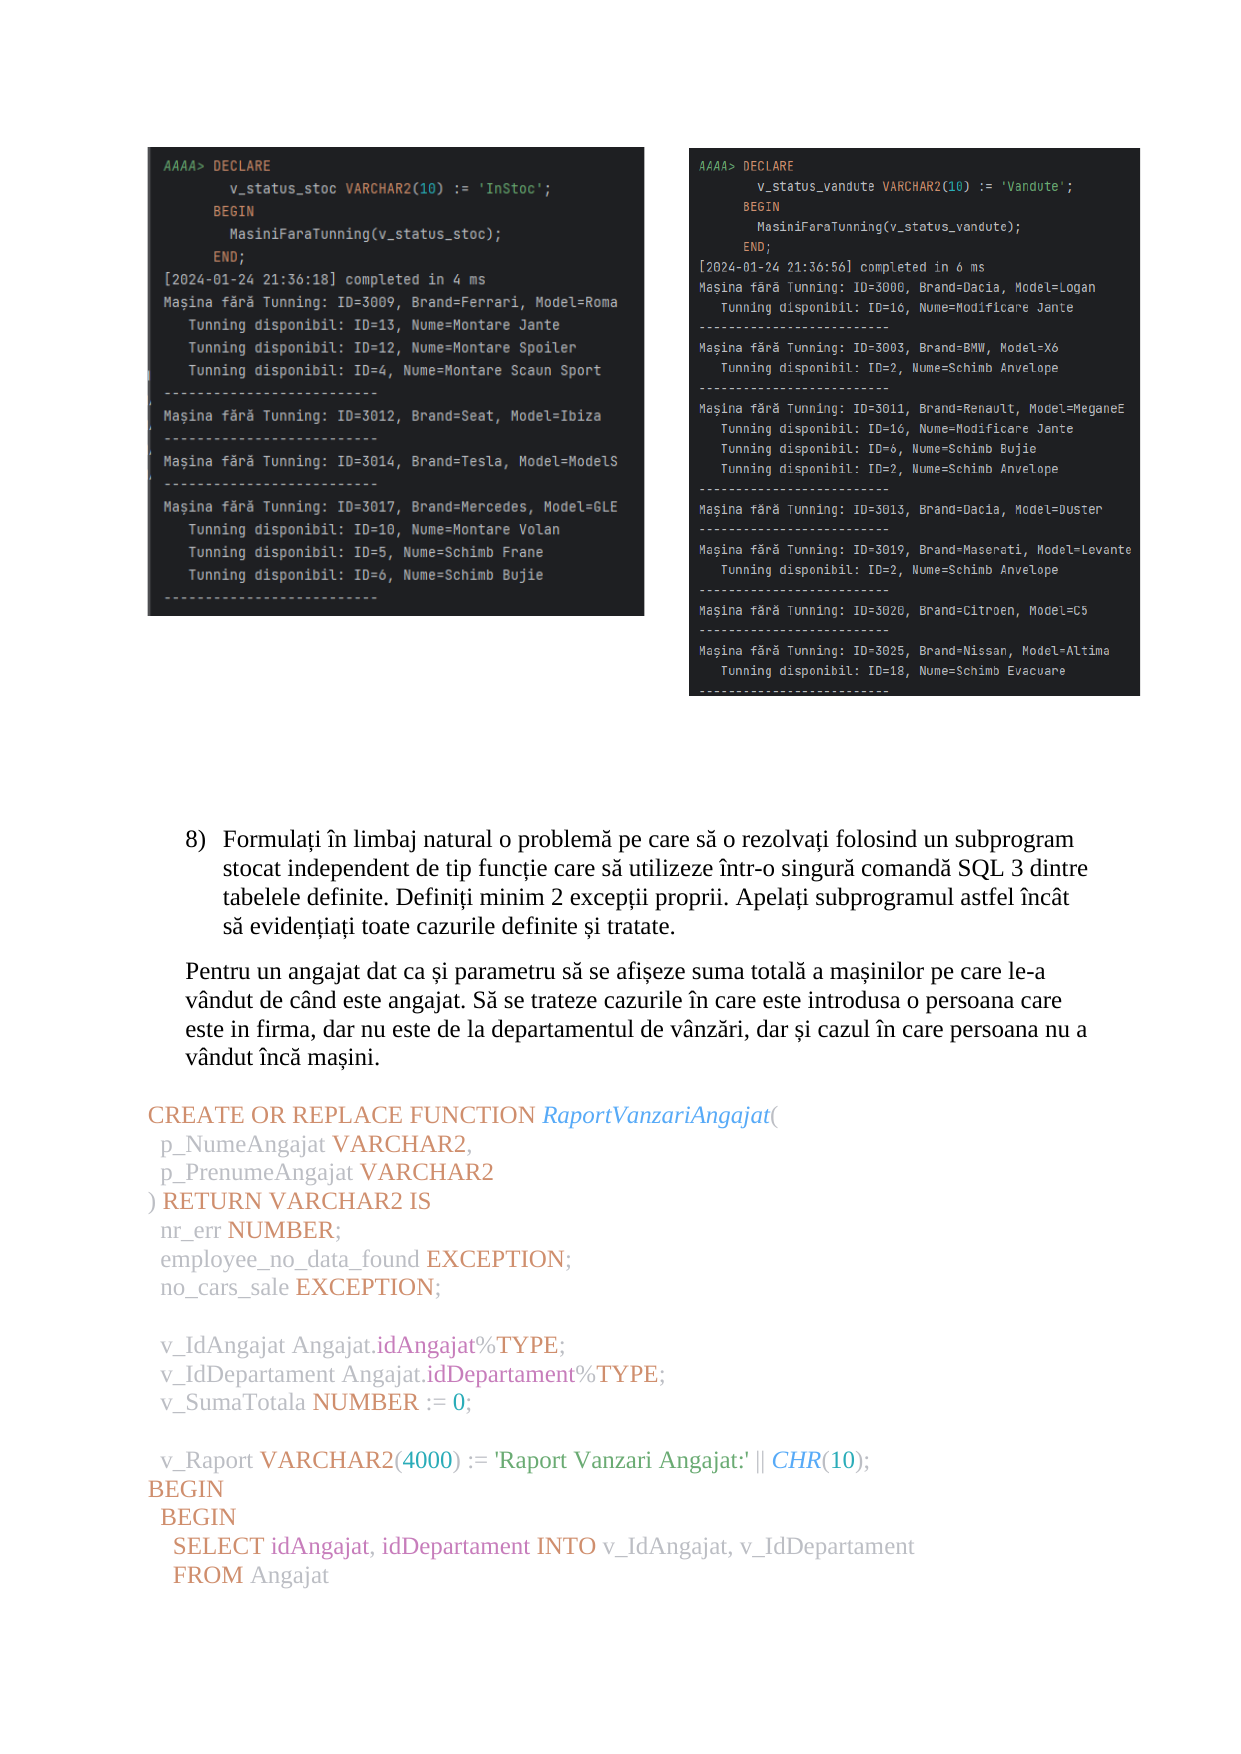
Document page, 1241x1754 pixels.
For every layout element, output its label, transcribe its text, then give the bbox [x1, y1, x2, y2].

list Formulați în limbaj natural o problemă pe care să o rezolvați folosind un subprogram stocat independent de tip funcție care să utilizeze într-o singură comandă SQL 3 dintre tabelele definite. Definiți minim 2 excepții proprii. Apelați subprogramul astfel încât să evidențiați toate cazurile definite și tratate. [185, 824, 1093, 939]
text CREATE OR REPLACE FUNCTION RaportVanzariAngajat( p_NumeAngajat VARCHAR2, p_PrenumeAngajat VARCHAR2 ) RETURN VARCHAR2 IS nr_err NUMBER; employee_no_data_found EXCEPTION; no_cars_sale EXCEPTION; v_IdAngajat Angajat.idAngajat%TYPE; v_IdDepartament Angajat.idDepartament%TYPE; v_SumaTotala NUMBER := 0; v_Raport VARCHAR2(4000) := 'Raport Vanzari Angajat:' || CHR(10); BEGIN BEGIN SELECT idAngajat, idDepartament INTO v_IdAngajat, v_IdDepartament FROM Angajat [148, 1100, 1093, 1589]
text Pentru un angajat dat ca și parametru să se afișeze suma totală a mașinilor pe care le-a vândut de când este angajat. Să se trateze cazurile în care este introdusa o persoana care este in firma, dar nu este de la departamentul de vânzări, dar și cazul în care persoana nu a vândut încă mașini. [185, 956, 1093, 1071]
